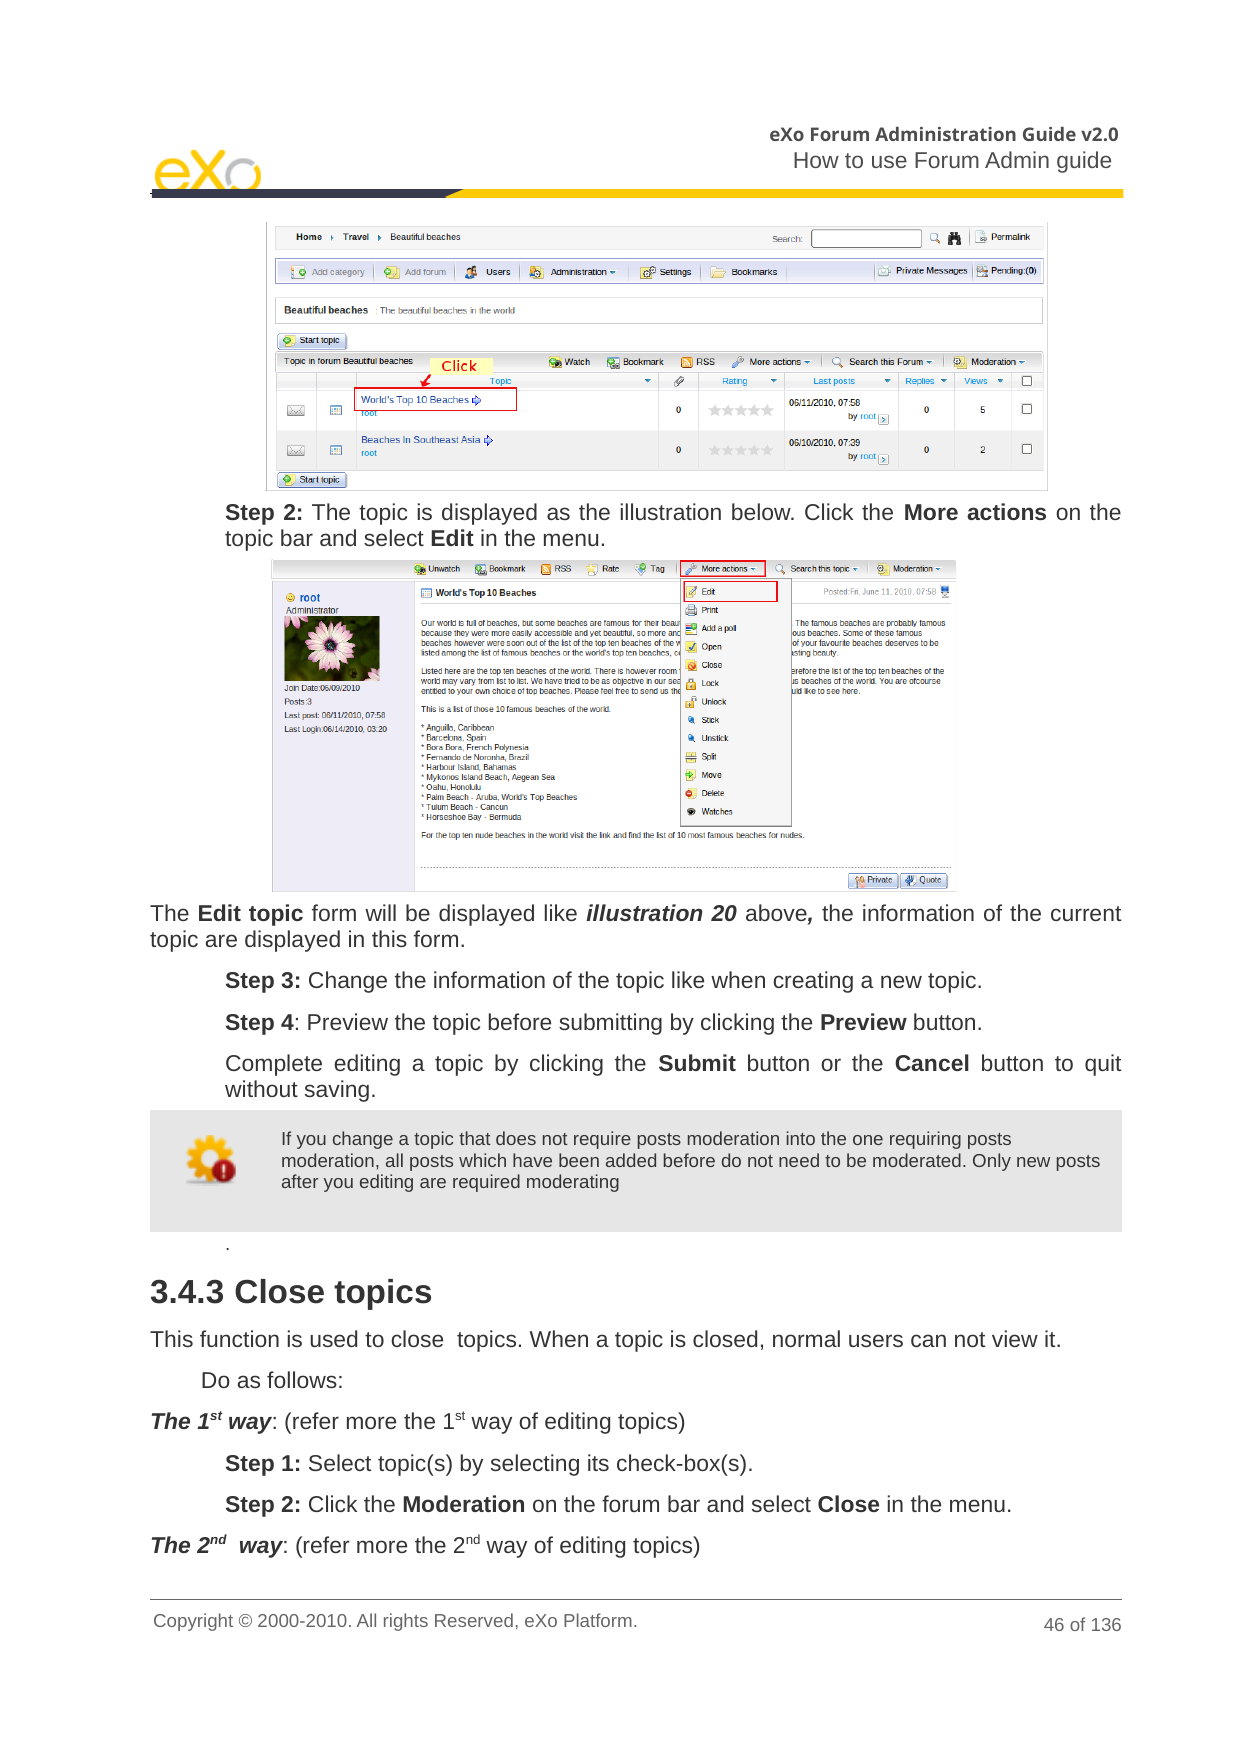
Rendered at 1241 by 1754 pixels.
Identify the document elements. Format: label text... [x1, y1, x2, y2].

list Step 3: Change the information of the topic like when creating a new topic. [187, 967, 1122, 993]
text The Edit topic form will be displayed like illustration 20 above, the information of the current topic are displayed in this form. [150, 566, 1122, 952]
picture [265, 222, 1048, 491]
list Step 4: Preview the topic before submitting by clicking the Preview button. [187, 1008, 1122, 1035]
list Step 2: Click the Moderation on the forum bar and select Close in the menu. [187, 1491, 1122, 1517]
text The 1st way: (refer more the 1st way of editing topics) [150, 1408, 1122, 1435]
table_header [150, 1110, 275, 1232]
list Step 2: The topic is displayed as the illustration below. Click the More actions on the topic bar and select Edit in the menu. [187, 223, 1122, 551]
text Do as follows: [150, 1367, 1122, 1393]
list Complete editing a topic by clicking the Submit button or the Cancel button to quit without saving. [187, 1050, 1122, 1103]
list Step 1: Select topic(s) by selecting its check-box(s). [187, 1450, 1122, 1476]
picture [271, 559, 957, 892]
text The 2nd way: (refer more the 2nd way of editing topics) [150, 1532, 1122, 1559]
list . [187, 1232, 1122, 1254]
text This function is used to close topics. When a topic is closed, normal users can not view it. [150, 1326, 1122, 1352]
picture [185, 1135, 236, 1186]
picture [151, 149, 1124, 198]
table_header If you change a topic that does not require posts moderation into the one requiring posts moderation, all posts which have been added before do not need to be moderated. Only new posts after you editing are required moderating [275, 1110, 1122, 1232]
subtitle Close topics [150, 1272, 1122, 1311]
